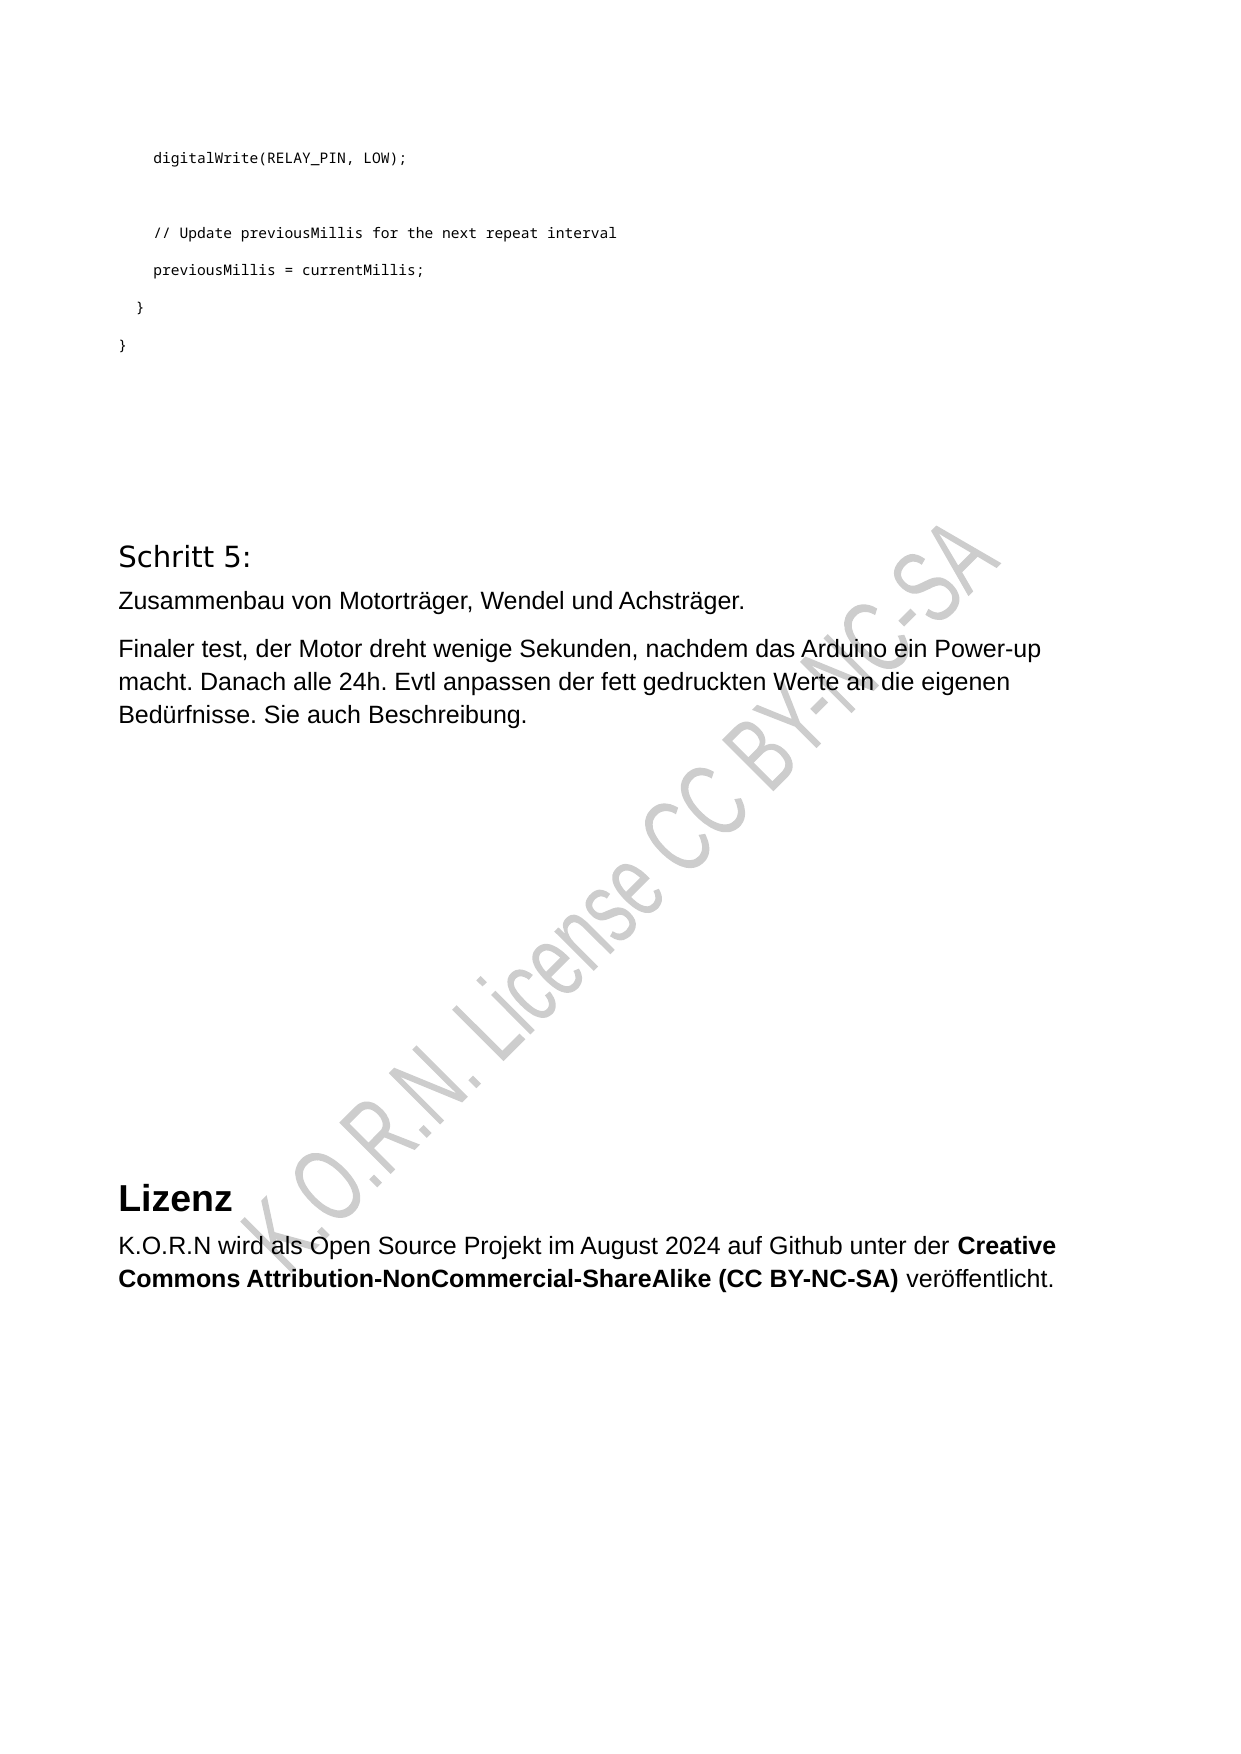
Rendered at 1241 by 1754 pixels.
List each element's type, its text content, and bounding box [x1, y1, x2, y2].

text digitalWrite(RELAY_PIN, LOW); [118, 148, 1122, 167]
text } [118, 297, 1122, 317]
text K.O.R.N wird als Open Source Projekt im August 2024 auf Github unter der Creative Commons Attribution-NonCommercial-ShareAlike (CC BY-NC-SA) veröffentlicht. [118, 1231, 1122, 1293]
text previousMillis = currentMillis; [118, 260, 1122, 280]
text Finaler test, der Motor dreht wenige Sekunden, nachdem das Arduino ein Power-up macht. Danach alle 24h. Evtl anpassen der fett gedruckten Werte an die eigenen Bedürfnisse. Sie auch Beschreibung. [118, 634, 1122, 729]
subtitle Lizenz [118, 1176, 1122, 1219]
subtitle [944, 540, 969, 564]
subtitle Schritt 5: [118, 540, 955, 574]
text Zusammenbau von Motorträger, Wendel und Achsträger. [118, 586, 952, 615]
text // Update previousMillis for the next repeat interval [118, 222, 1122, 242]
text } [118, 334, 1122, 354]
subtitle [963, 540, 1122, 574]
text [953, 586, 1122, 615]
